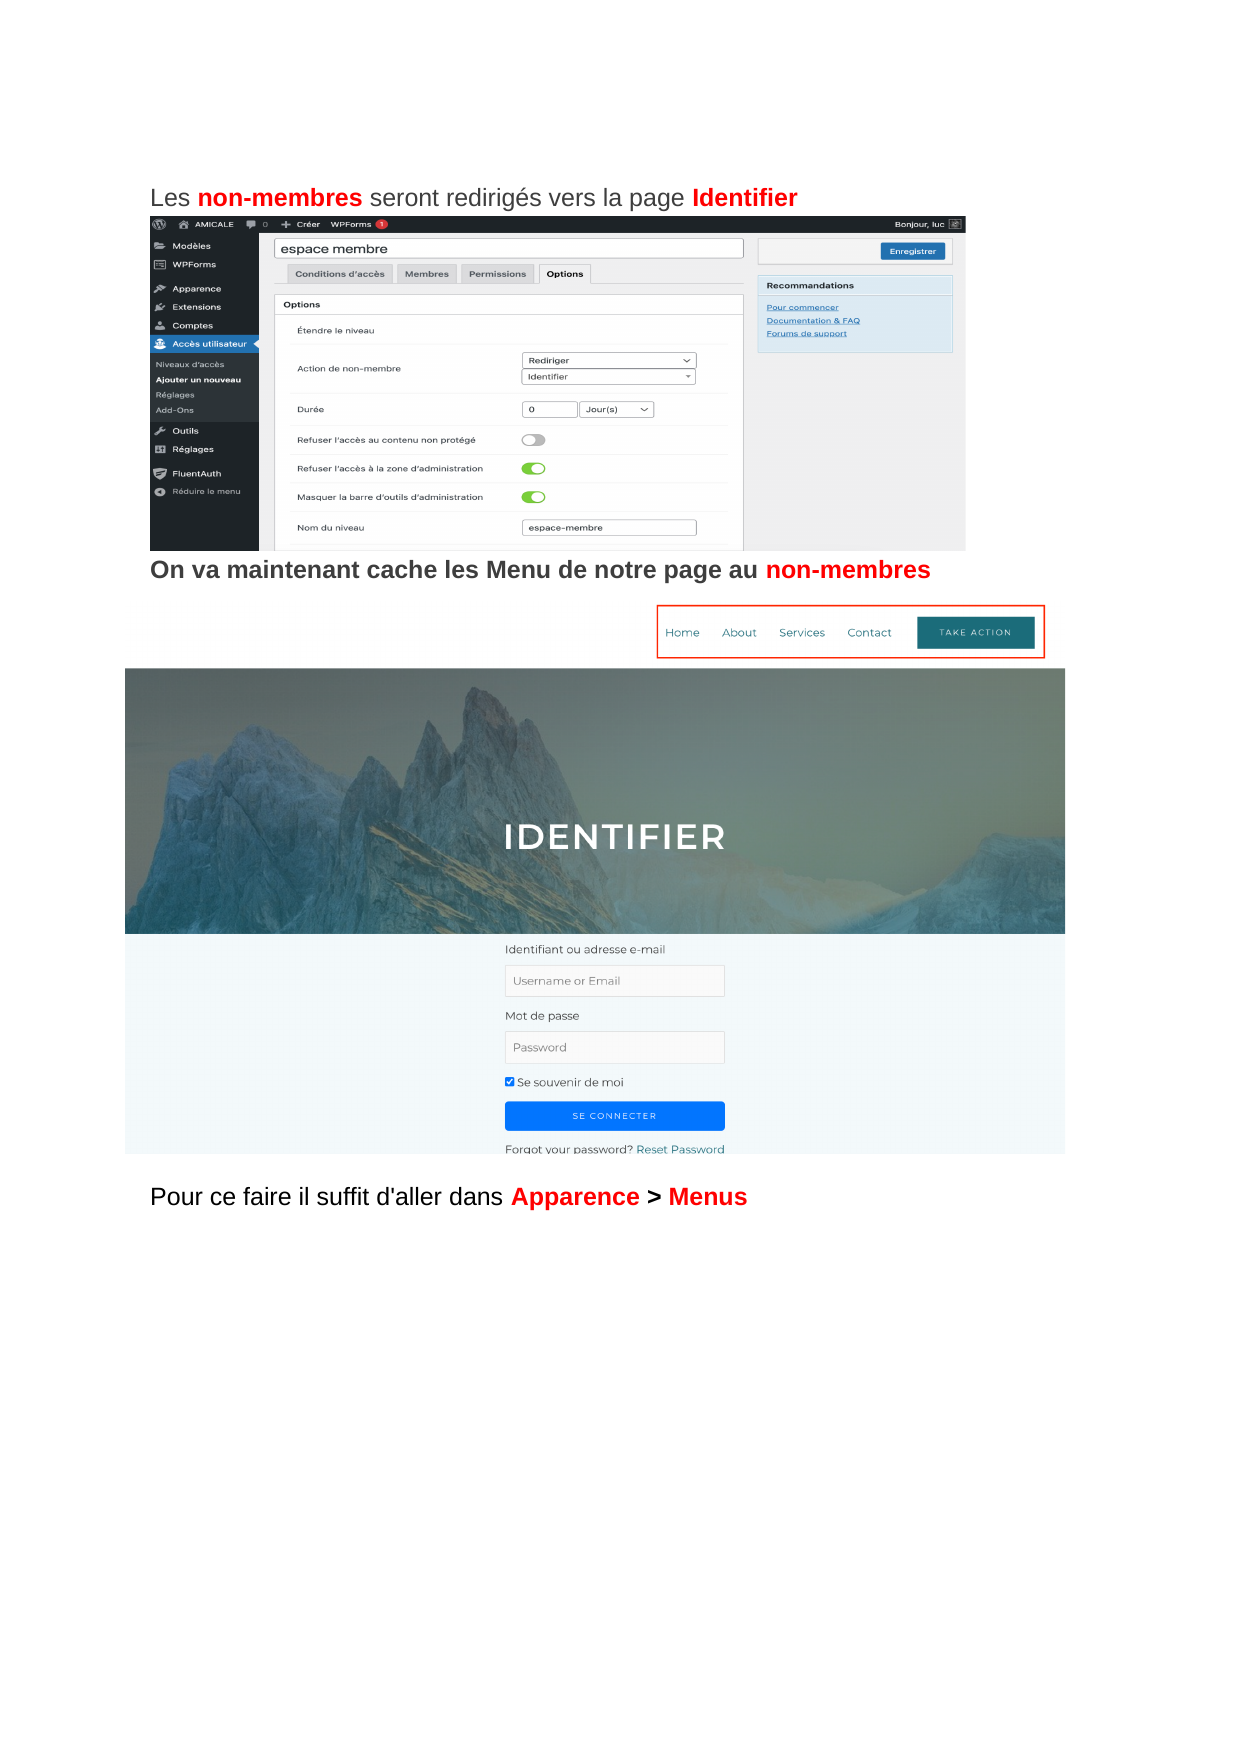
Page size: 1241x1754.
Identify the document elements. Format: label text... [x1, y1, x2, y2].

picture [150, 216, 966, 551]
picture [125, 601, 1066, 1154]
text Les non-membres seront redirigés vers la page Identifier [150, 183, 1090, 212]
text On va maintenant cache les Menu de notre page au non-membres [150, 555, 1090, 583]
text Pour ce faire il suffit d'aller dans Apparence > Menus [150, 1182, 1090, 1211]
